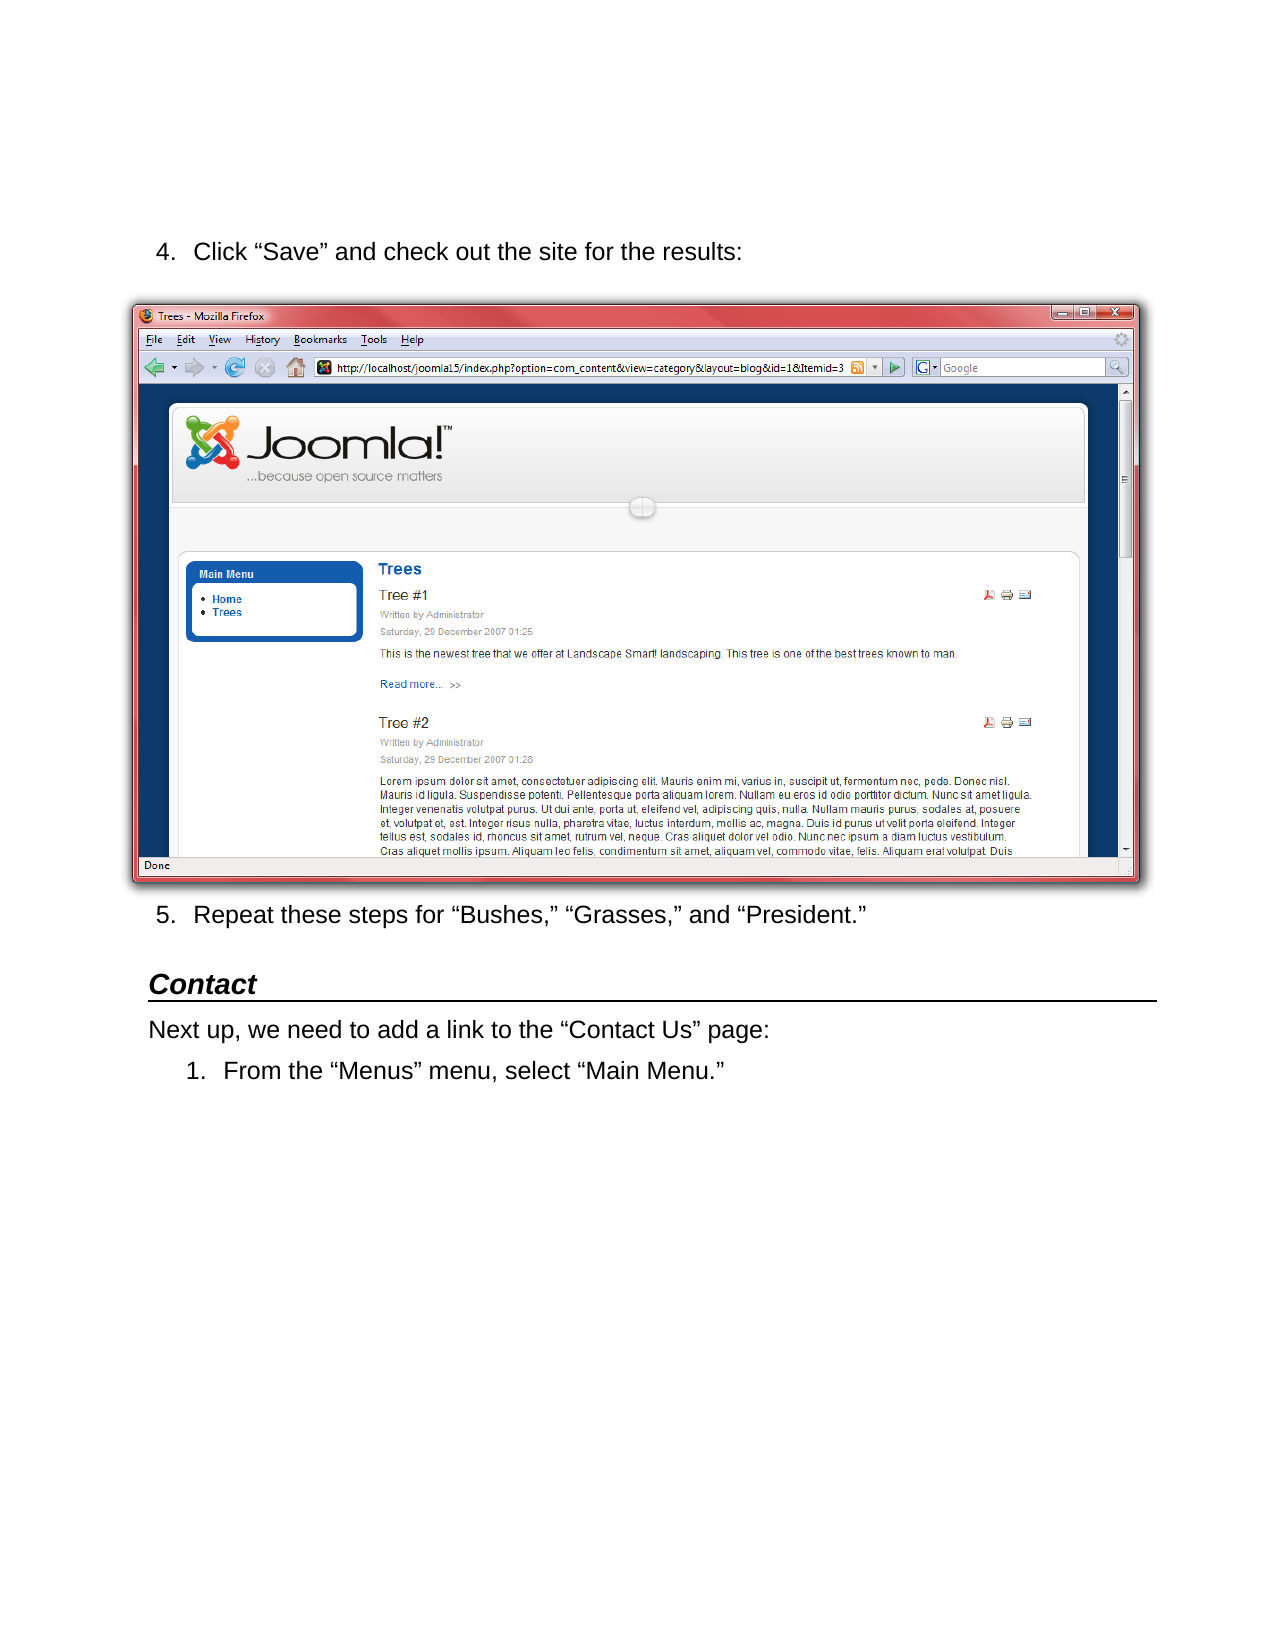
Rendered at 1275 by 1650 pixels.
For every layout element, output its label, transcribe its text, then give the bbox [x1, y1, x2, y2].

subtitle Contact [148, 967, 1157, 1000]
list Repeat these steps for “Bushes,” “Grasses,” and “President.” [156, 900, 1157, 929]
picture [119, 291, 1156, 899]
list From the “Menus” menu, select “Main Menu.” [186, 1056, 1157, 1085]
list [156, 278, 1157, 290]
text Next up, we need to add a link to the “Contact Us” page: [148, 1015, 1157, 1043]
list Click “Save” and check out the site for the results: [156, 237, 1157, 265]
